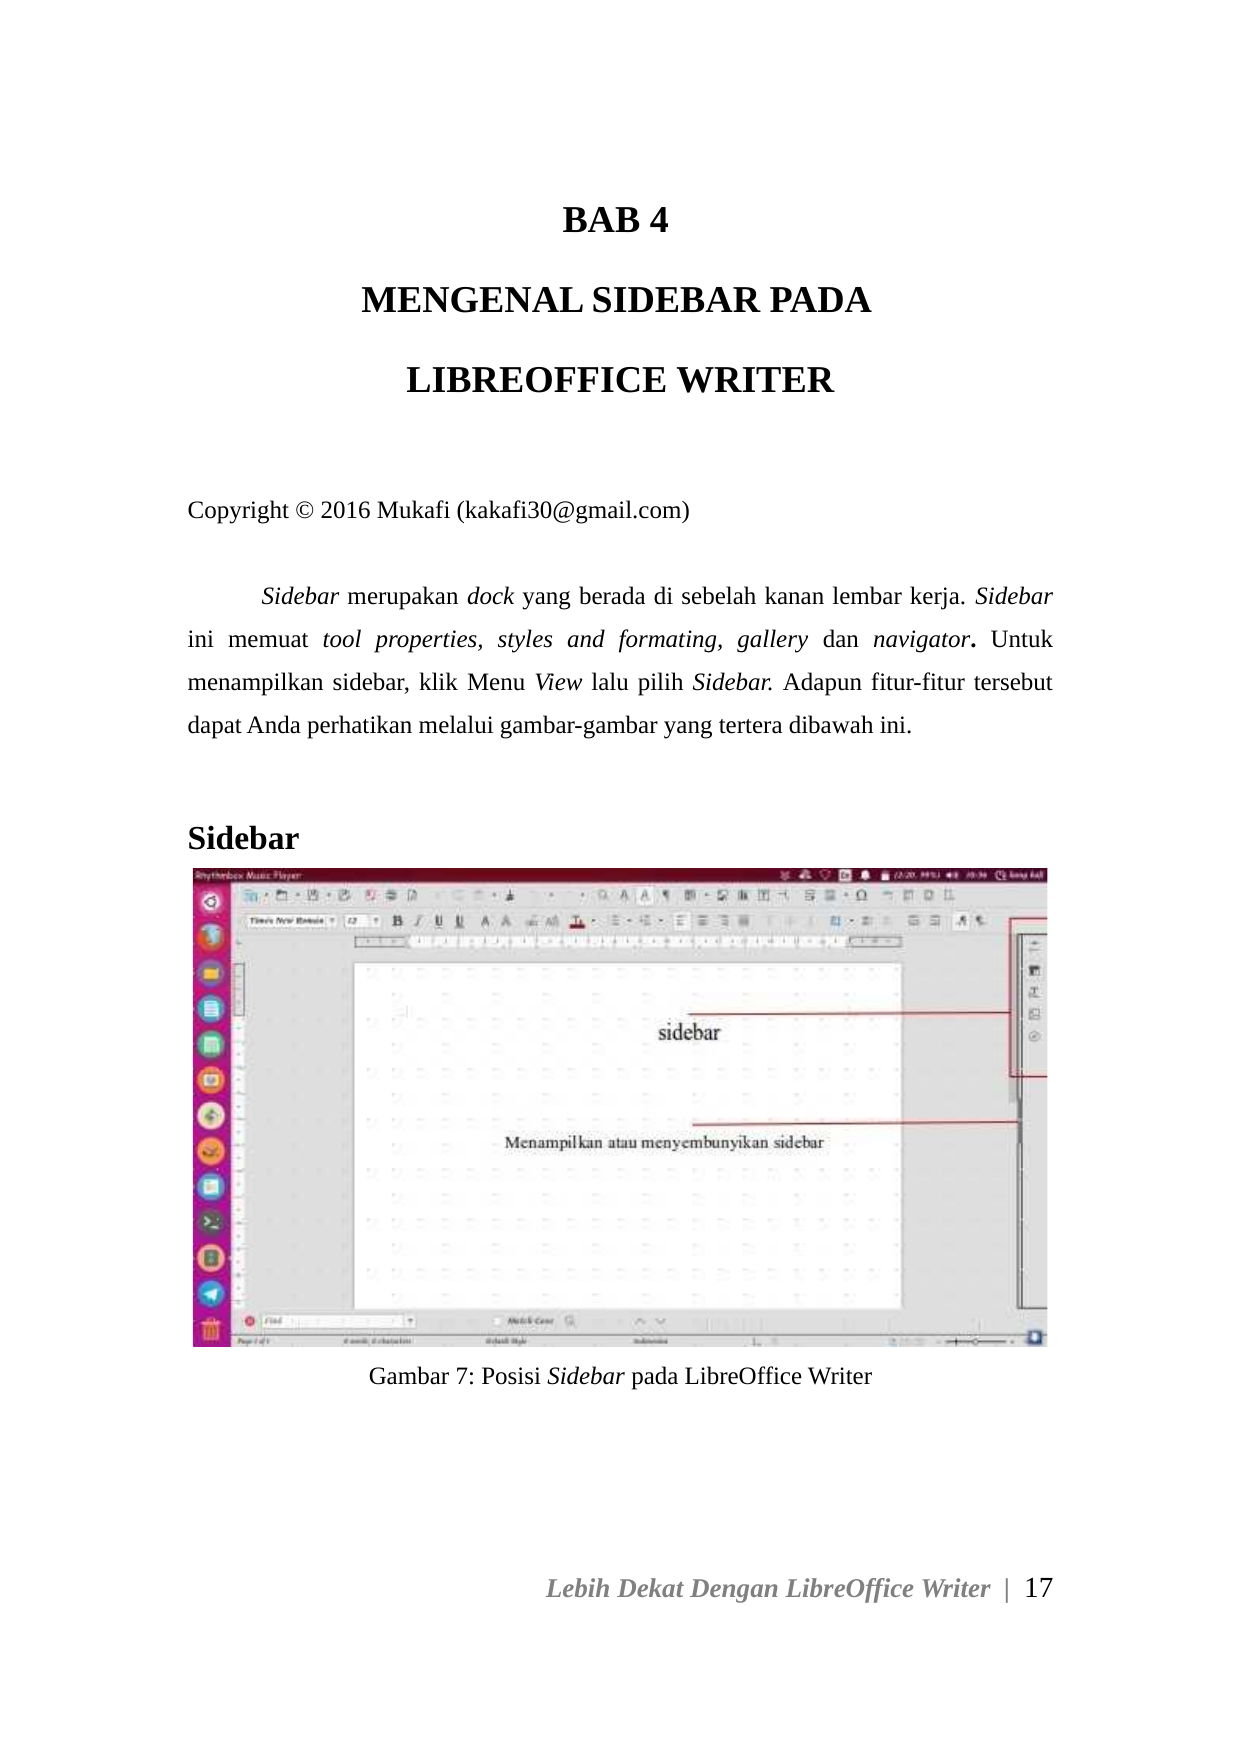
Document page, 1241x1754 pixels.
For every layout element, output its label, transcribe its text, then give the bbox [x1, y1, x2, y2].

subtitle BAB 4 MENGENAL SIDEBAR PADA LIBREOFFICE WRITER [187, 175, 1053, 185]
picture [192, 868, 1048, 1347]
text Copyright © 2016 Mukafi (kakafi30@gmail.com) [187, 495, 1053, 524]
text LIBREOFFICE WRITER [187, 357, 1053, 401]
text Sidebar merupakan dock yang berada di sebelah kanan lembar kerja. Sidebar ini memuat tool properties, styles and formating, gallery dan navigator. Untuk menampilkan sidebar, klik Menu View lalu pilih Sidebar. Adapun fitur-fitur tersebut dapat Anda perhatikan melalui gambar-gambar yang tertera dibawah ini. [187, 581, 1053, 739]
text BAB 4 [187, 197, 1053, 241]
text Gambar 7: Posisi Sidebar pada LibreOffice Writer [187, 869, 1053, 1390]
text MENGENAL SIDEBAR PADA [187, 277, 1053, 321]
subtitle Sidebar [187, 818, 1053, 856]
